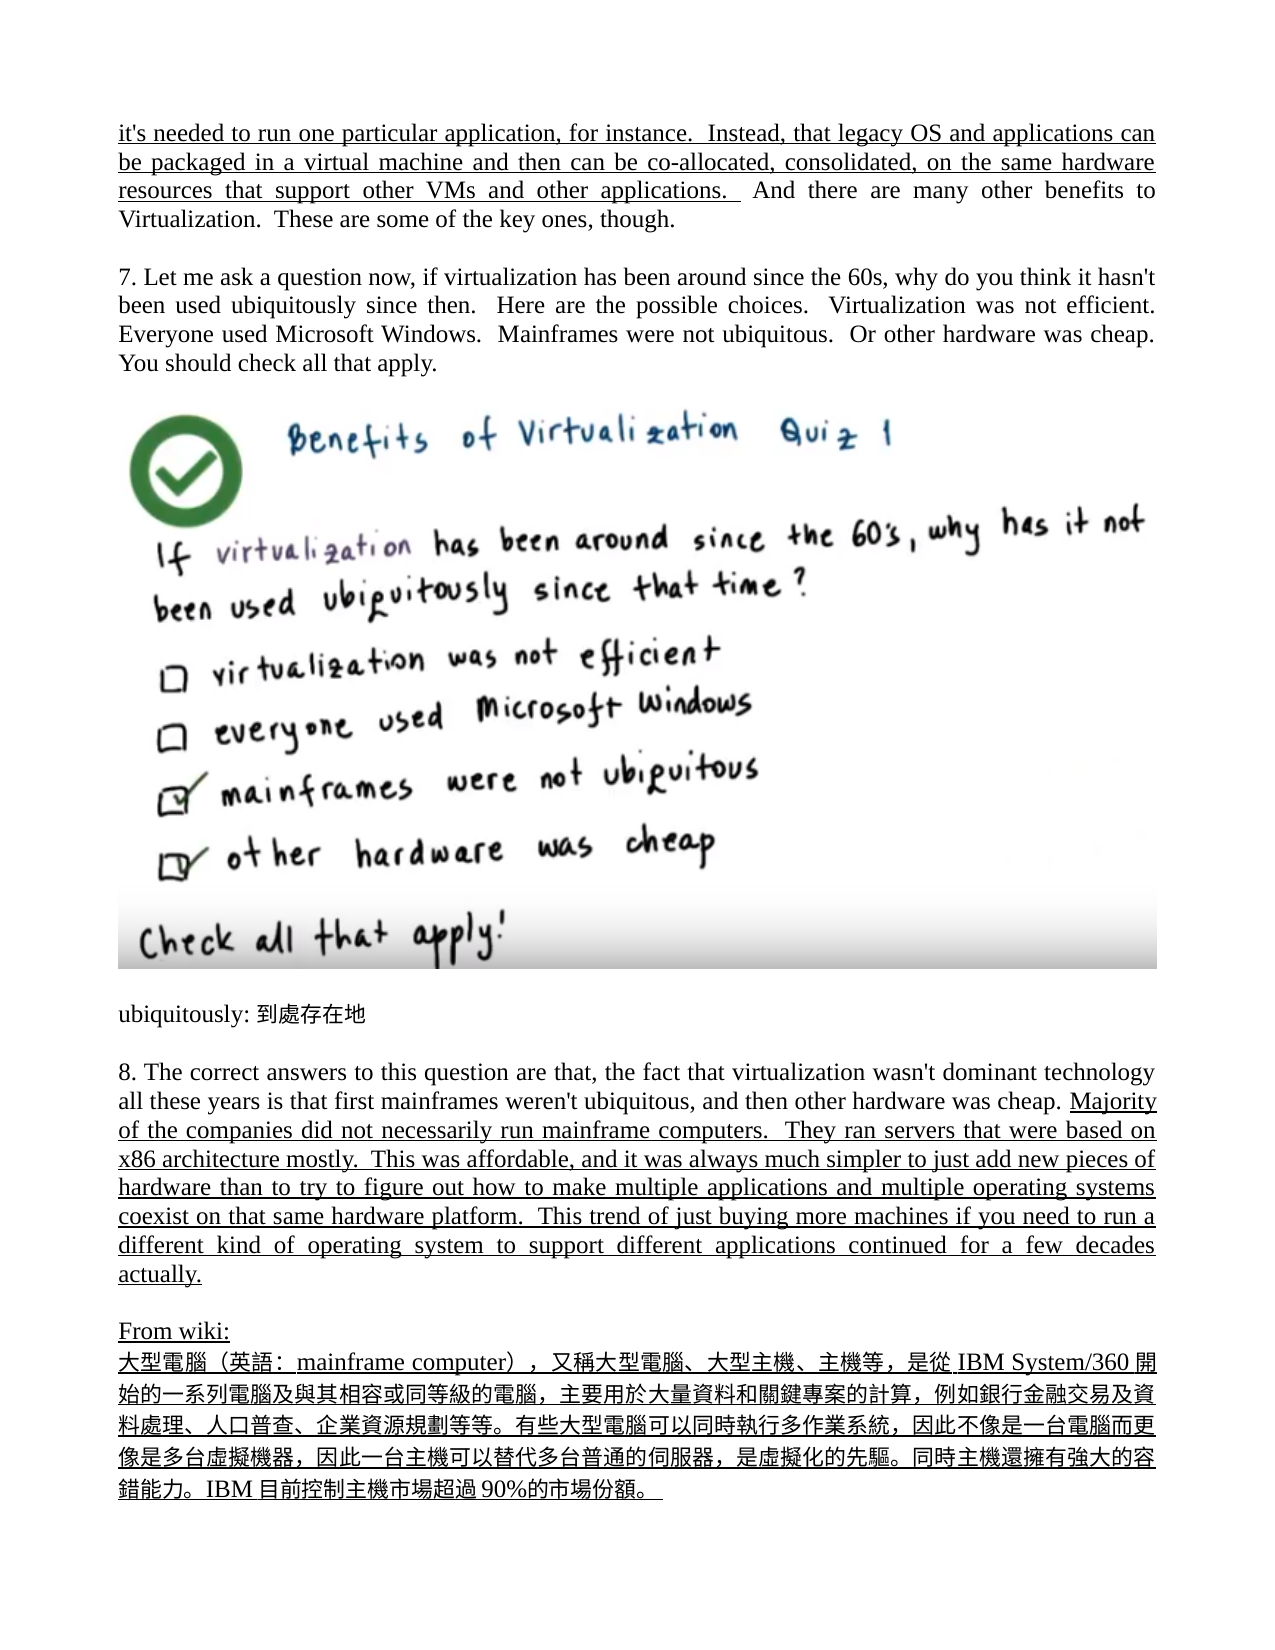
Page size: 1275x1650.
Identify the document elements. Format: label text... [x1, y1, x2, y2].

text From wiki: [118, 1316, 1157, 1345]
text 大型電腦（英語：mainframe computer），又稱大型電腦、大型主機、主機等，是從IBM System/360開始的一系列電腦及與其相容或同等級的電腦，主要用於大量資料和關鍵專案的計算，例如銀行金融交易及資料處理、人口普查、企業資源規劃等等。有些大型電腦可以同時執行多作業系統，因此不像是一台電腦而更像是多台虛擬機器，因此一台主機可以替代多台普通的伺服器，是虛擬化的先驅。同時主機還擁有強大的容錯能力。IBM目前控制主機市場超過90%的市場份額。 [118, 1345, 1157, 1503]
text x86 architecture mostly. This was affordable, and it was always much simpler to just add new pieces of hardware than to try to figure out how to make multiple applications and multiple operating systems coexist on that same hardware platform. This trend of just buying more machines if you need to run a different kind of operating system to support different applications continued for a few decades actually. [118, 1141, 1157, 1287]
picture [118, 405, 1157, 969]
text 7. Let me ask a question now, if virtualization has been around since the 60s, why do you think it hasn't been used ubiquitously since then. Here are the possible choices. Virtualization was not efficient. Everyone used Microsoft Windows. Mainframes were not ubiquitous. Or other hardware was cheap. You should check all that apply. [118, 262, 1157, 377]
text it's needed to run one particular application, for instance. Instead, that legacy OS and applications can be packaged in a virtual machine and then can be co-allocated, consolidated, on the same hardware resources that support other VMs and other applications. And there are many other benefits to Virtualization. These are some of the key ones, though. [118, 118, 1157, 233]
text 8. The correct answers to this question are that, the fact that virtualization wasn't dominant technology all these years is that first mainframes weren't ubiquitous, and then other hardware was cheap. Majority of the companies did not necessarily run mainframe computers. They ran servers that were based on [118, 1057, 1157, 1140]
text ubiquitously: 到處存在地 [118, 997, 1157, 1029]
